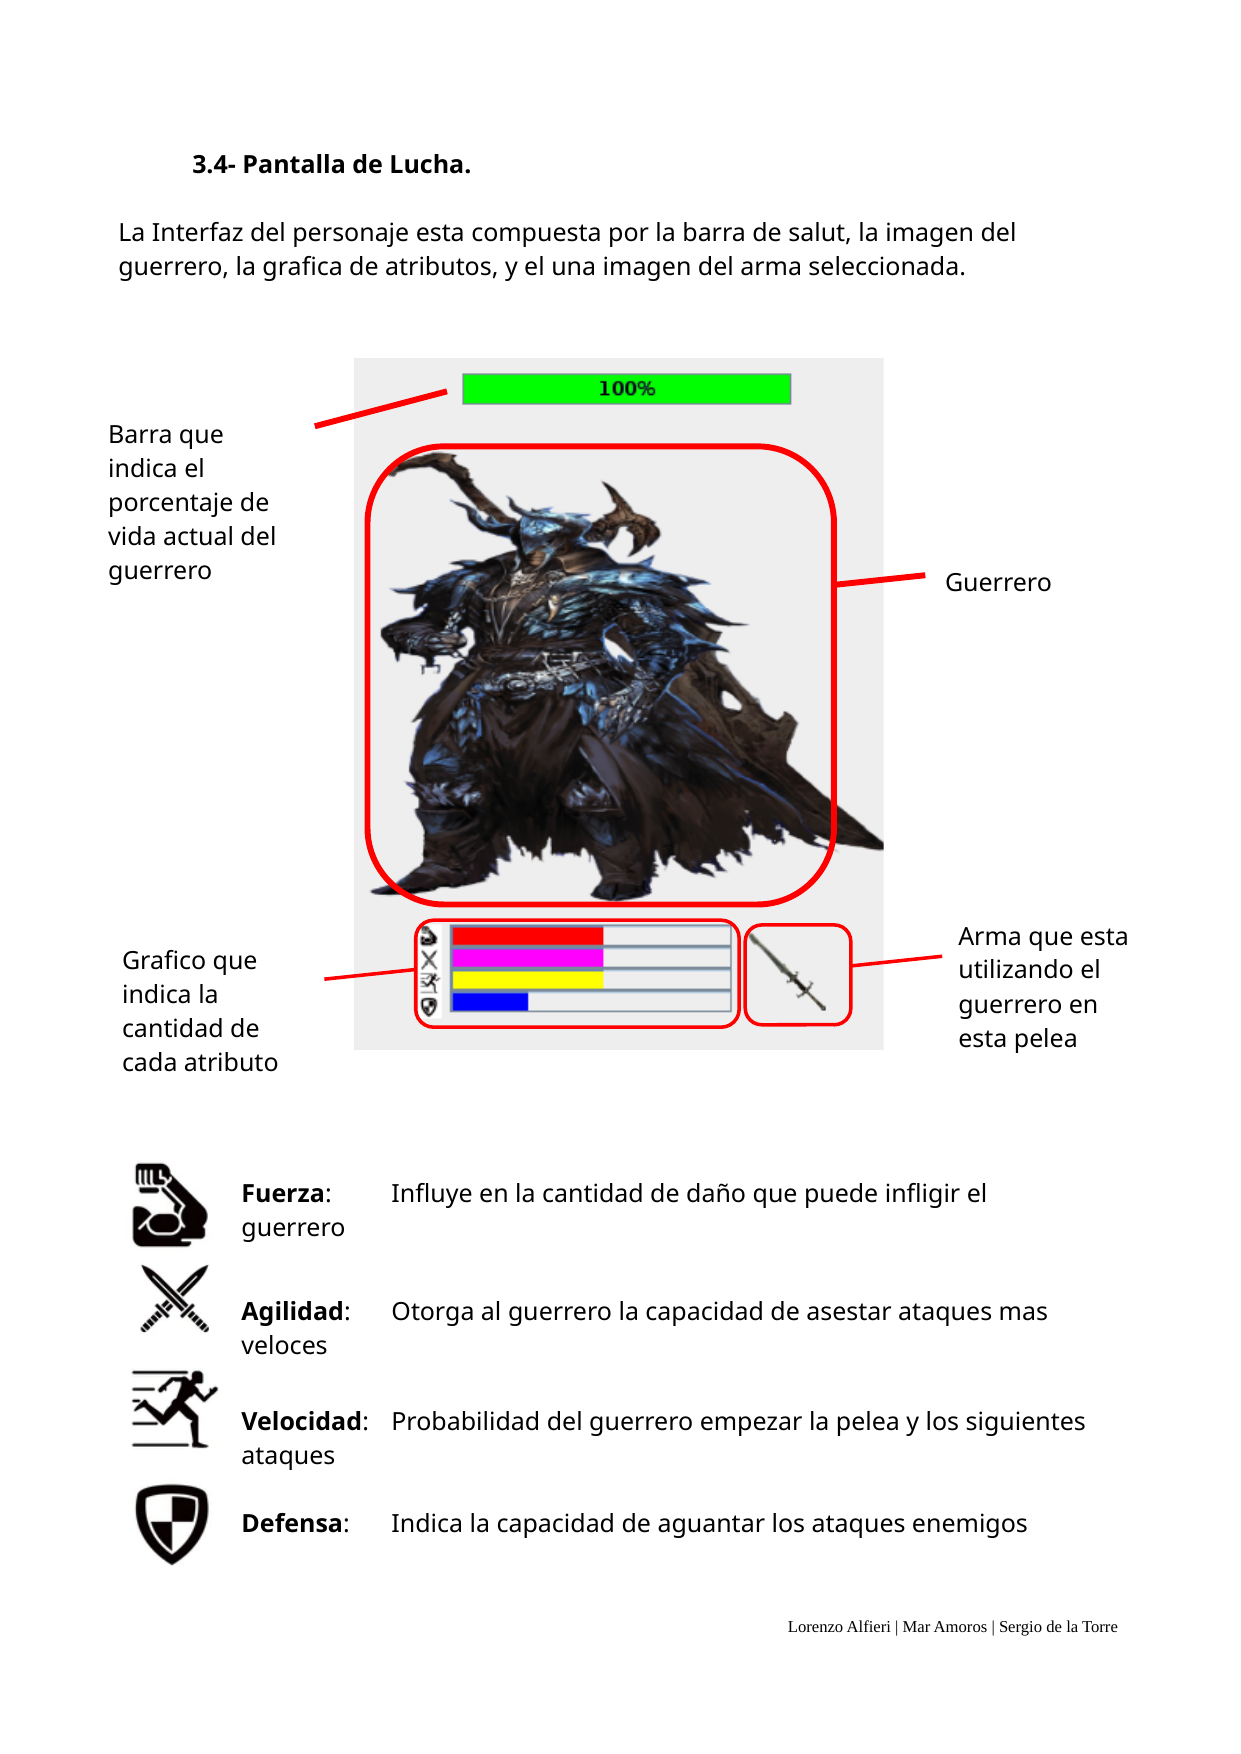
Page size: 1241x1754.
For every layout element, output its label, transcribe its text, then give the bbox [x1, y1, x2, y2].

picture [371, 450, 830, 901]
picture [122, 1155, 231, 1339]
text 3.4- Pantalla de Lucha. [118, 147, 1122, 181]
picture [125, 1472, 233, 1572]
picture [353, 358, 884, 1050]
picture [418, 922, 737, 1025]
text La Interfaz del personaje esta compuesta por la barra de salut, la imagen del guerrero, la grafica de atributos, y el una imagen del arma seleccionada. [118, 215, 1122, 283]
picture [123, 1362, 228, 1457]
picture [747, 927, 849, 1023]
